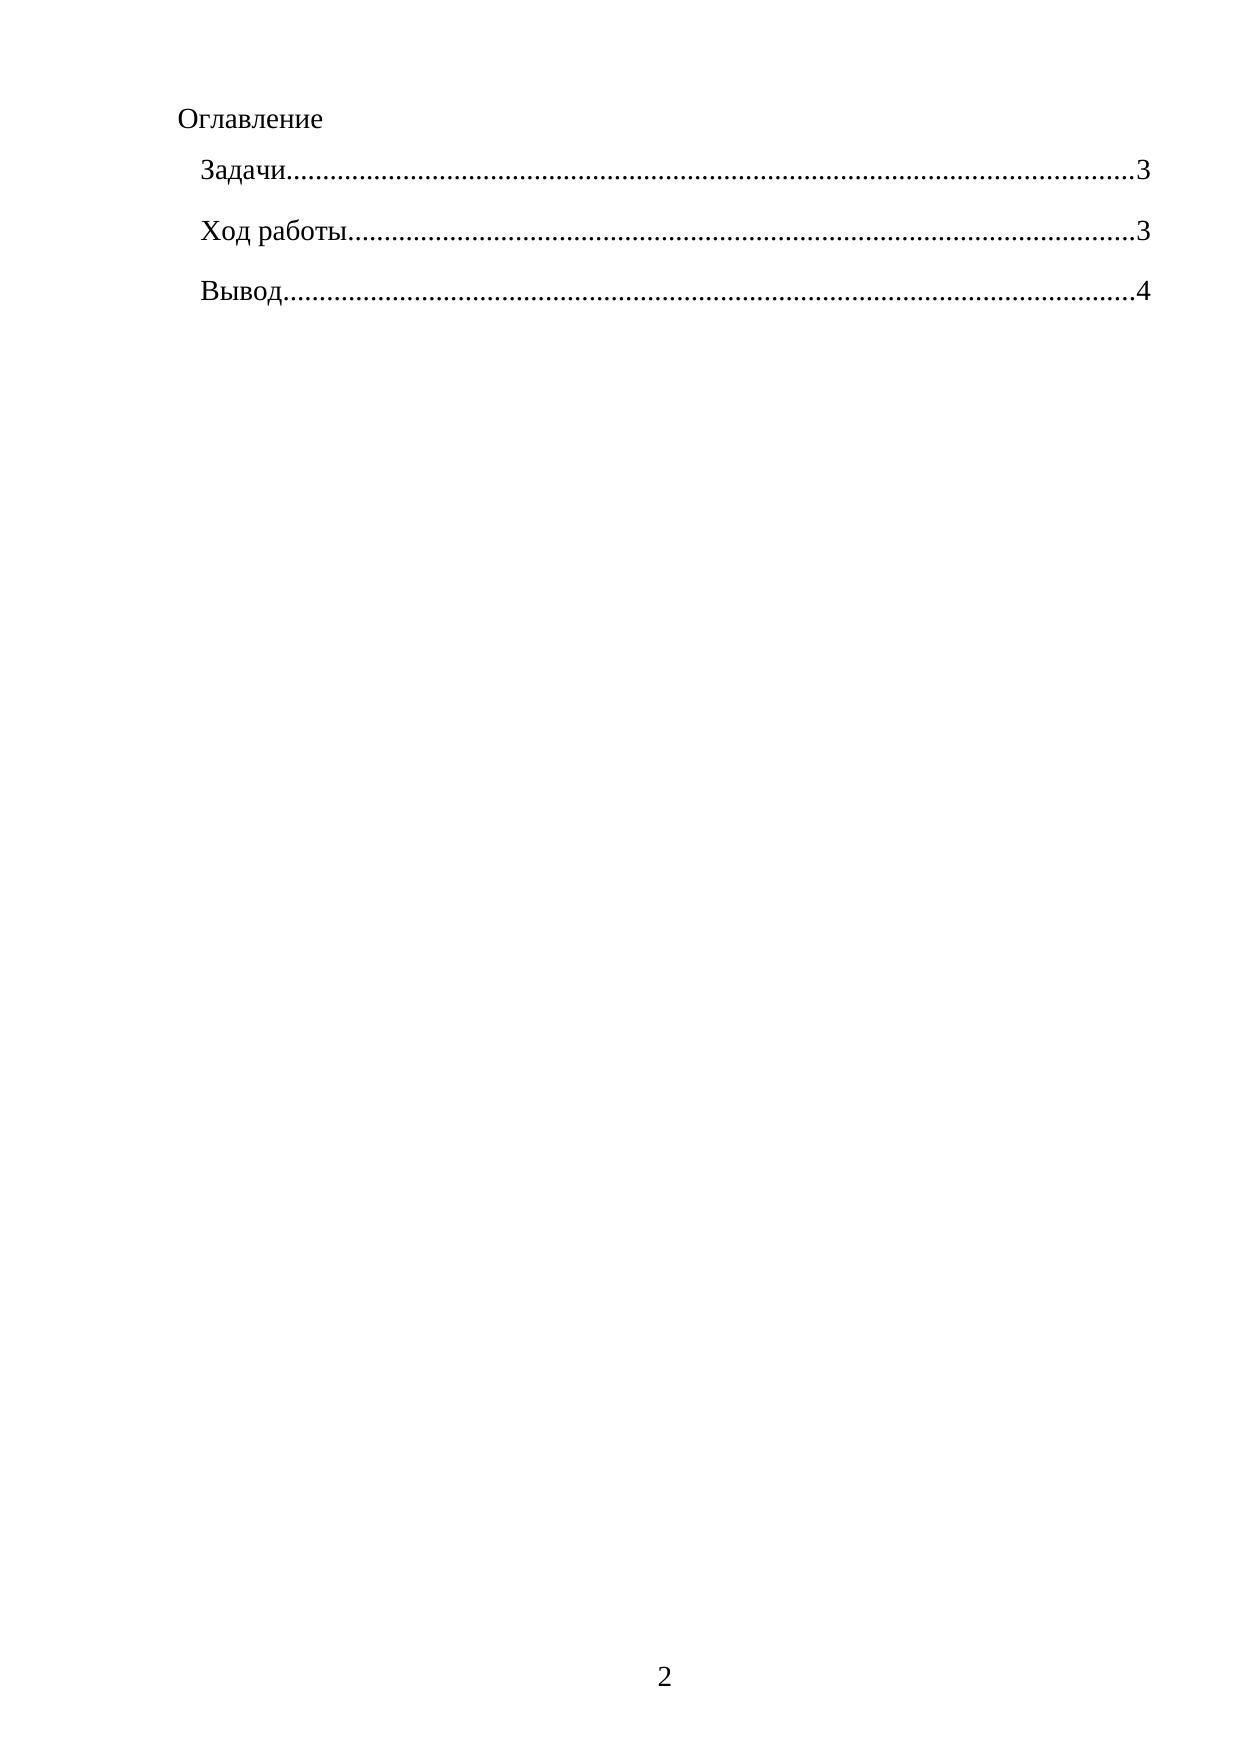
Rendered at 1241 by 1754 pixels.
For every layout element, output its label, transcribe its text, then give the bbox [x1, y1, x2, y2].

text Вывод 4 [200, 273, 1169, 307]
text Оглавление [177, 101, 1169, 135]
text Задачи 3 [200, 152, 1169, 186]
text Ход работы 3 [200, 213, 1169, 246]
